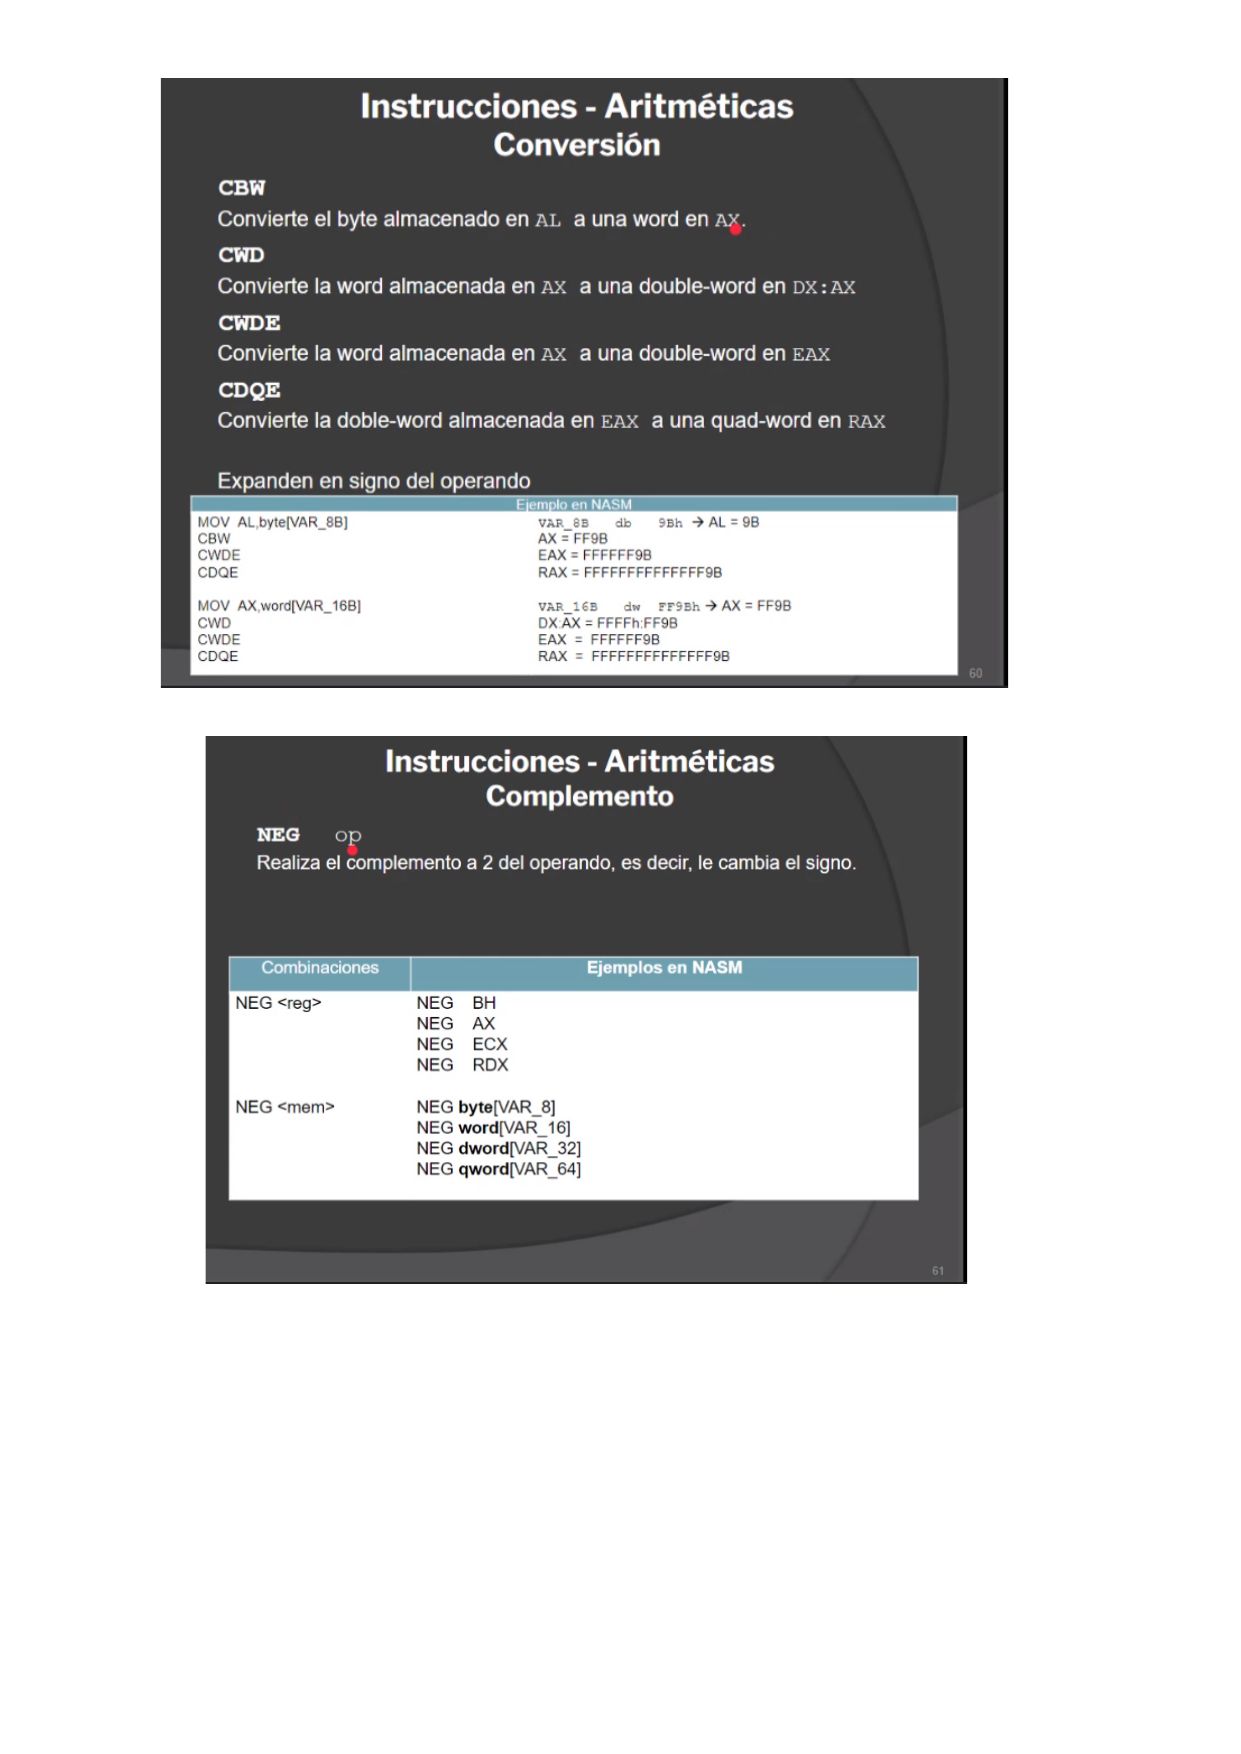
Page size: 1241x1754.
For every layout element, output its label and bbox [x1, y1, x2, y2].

picture [205, 736, 968, 1284]
picture [160, 78, 1009, 688]
